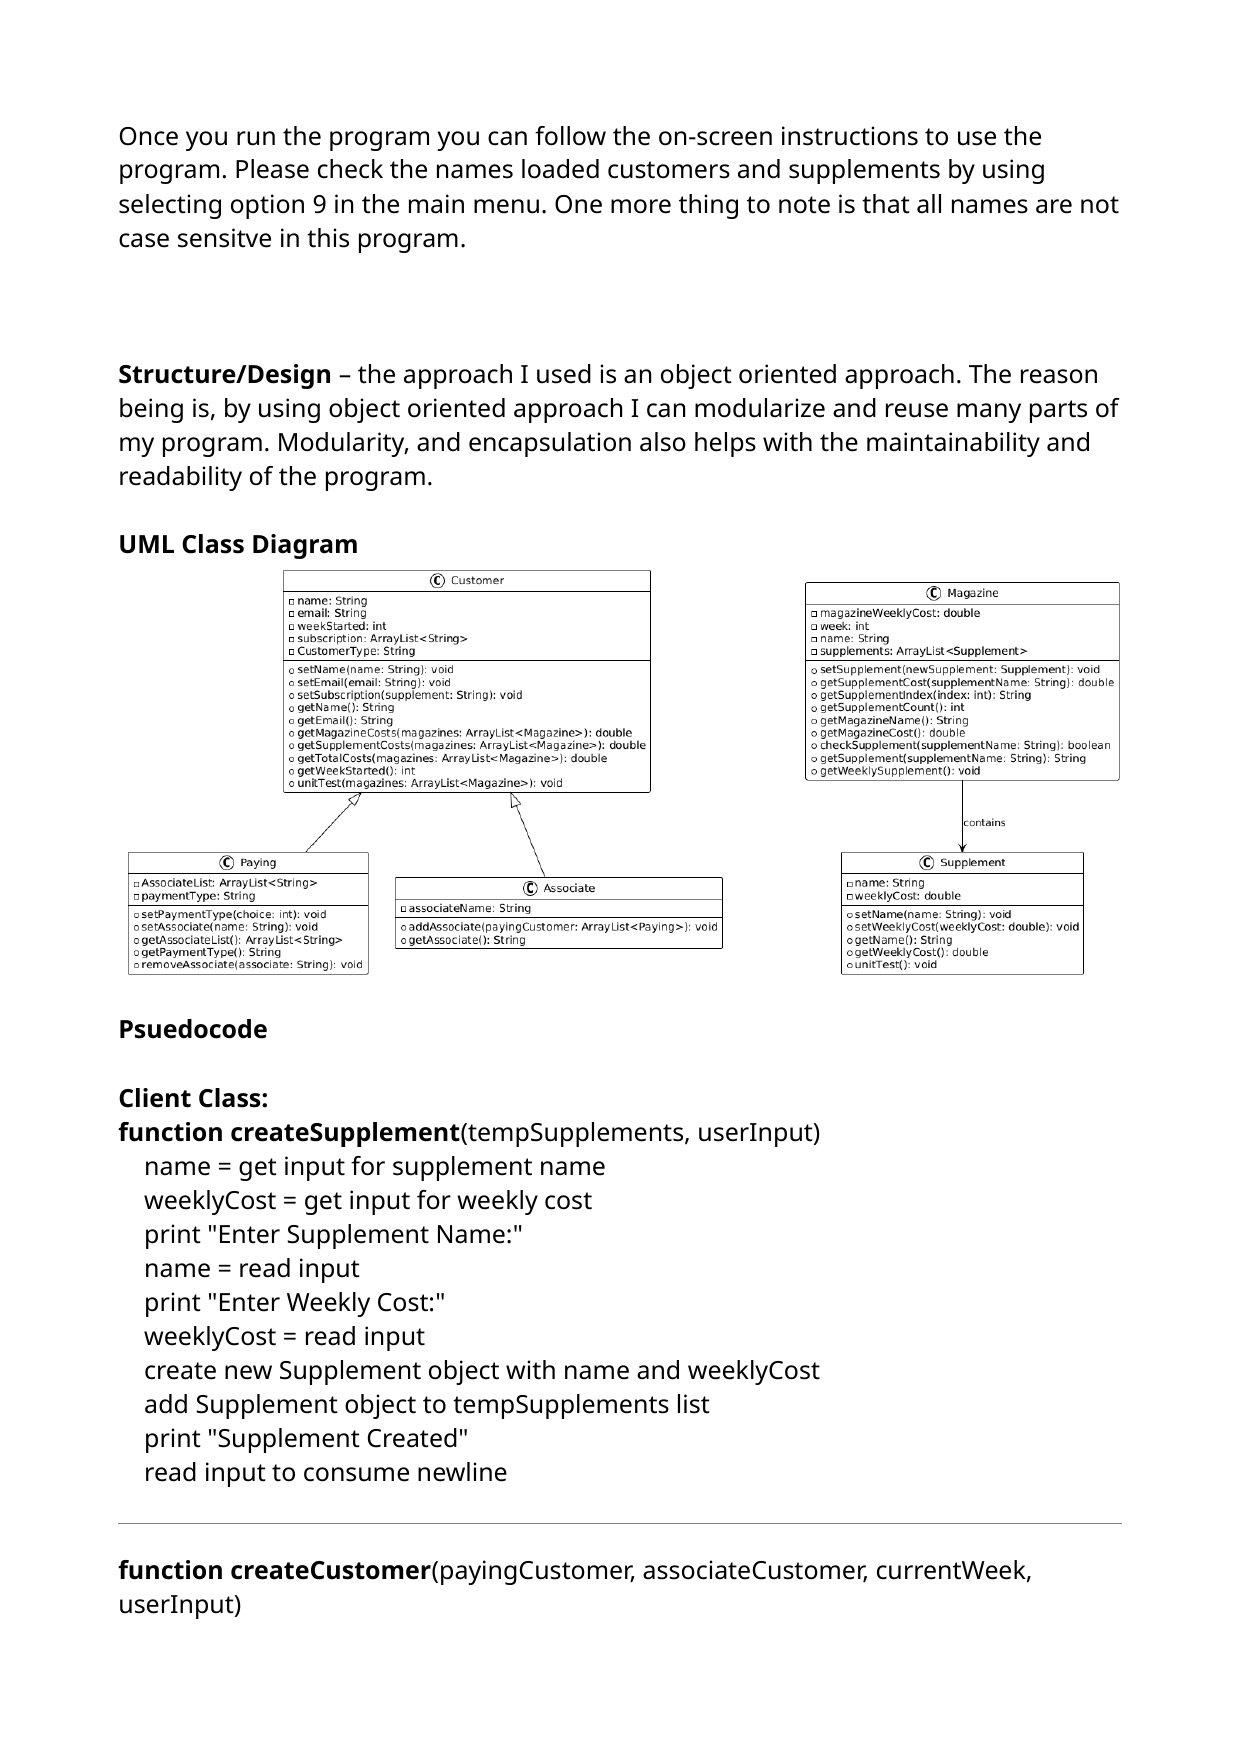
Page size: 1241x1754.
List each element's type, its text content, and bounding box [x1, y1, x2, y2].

text Client Class: [118, 1080, 1122, 1114]
text read input to consume newline [118, 1455, 1122, 1489]
text print "Enter Weekly Cost:" [118, 1284, 1122, 1319]
text Structure/Design – the approach I used is an object oriented approach. The reason being is, by using object oriented approach I can modularize and reuse many parts of my program. Modularity, and encapsulation also helps with the maintainability and readability of the program. [118, 357, 1122, 493]
text print "Enter Supplement Name:" [118, 1216, 1122, 1251]
text name = get input for supplement name [118, 1148, 1122, 1182]
text UML Class Diagram [118, 527, 1122, 561]
text weeklyCost = get input for weekly cost [118, 1182, 1122, 1216]
text name = read input [118, 1251, 1122, 1284]
text function createCustomer(payingCustomer, associateCustomer, currentWeek, userInput) [118, 1553, 1122, 1621]
text weeklyCost = read input [118, 1319, 1122, 1353]
text add Supplement object to tempSupplements list [118, 1387, 1122, 1421]
text Psuedocode [118, 1012, 1122, 1046]
picture [118, 561, 1123, 978]
text function createSupplement(tempSupplements, userInput) [118, 1114, 1122, 1148]
text create new Supplement object with name and weeklyCost [118, 1353, 1122, 1387]
text print "Supplement Created" [118, 1421, 1122, 1455]
text Once you run the program you can follow the on-screen instructions to use the program. Please check the names loaded customers and supplements by using selecting option 9 in the main menu. One more thing to note is that all names are not case sensitve in this program. [118, 118, 1122, 254]
